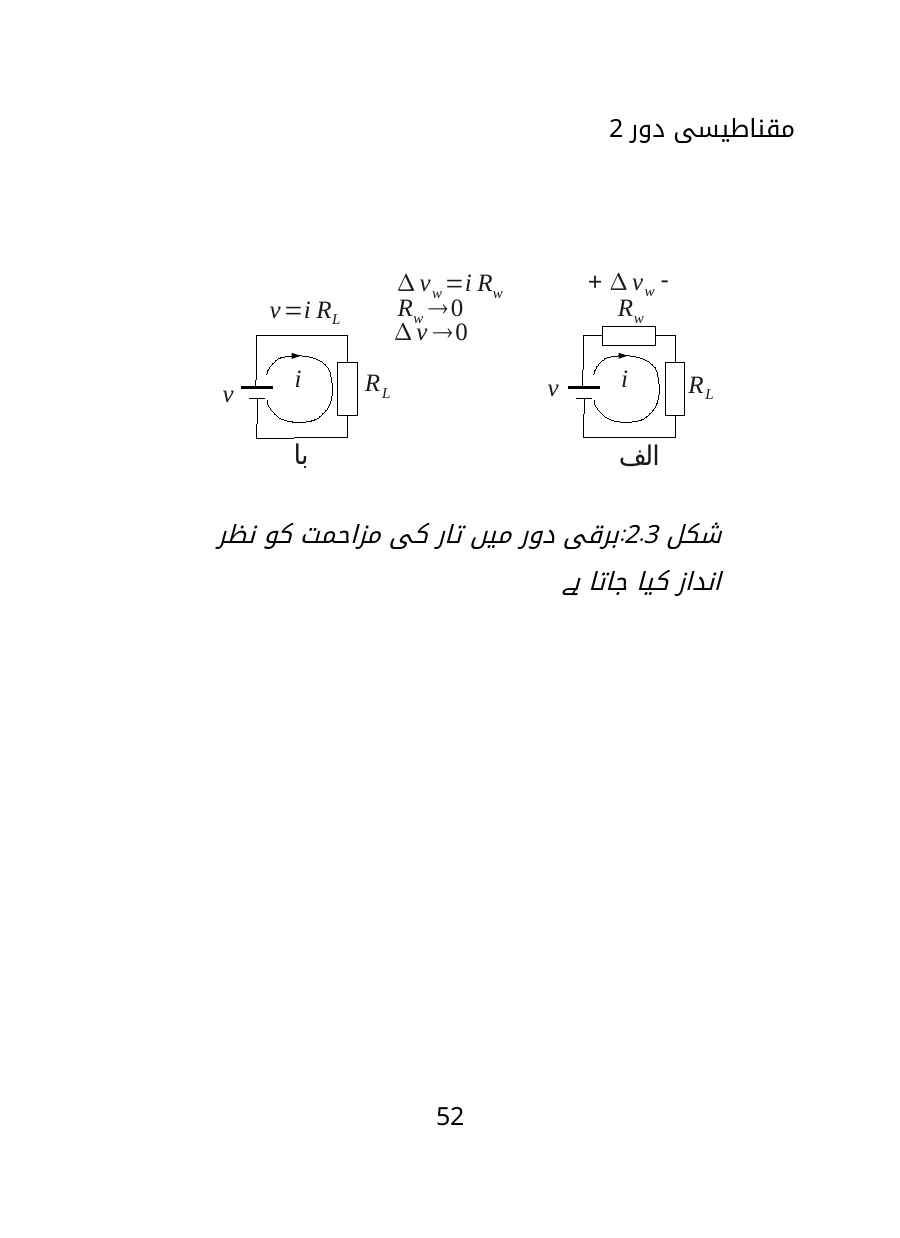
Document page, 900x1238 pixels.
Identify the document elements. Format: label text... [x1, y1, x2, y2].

text شکل 2.3:برقی دور میں تار کی مزاحمت کو نظر انداز کیا جاتا ہے [179, 195, 721, 606]
